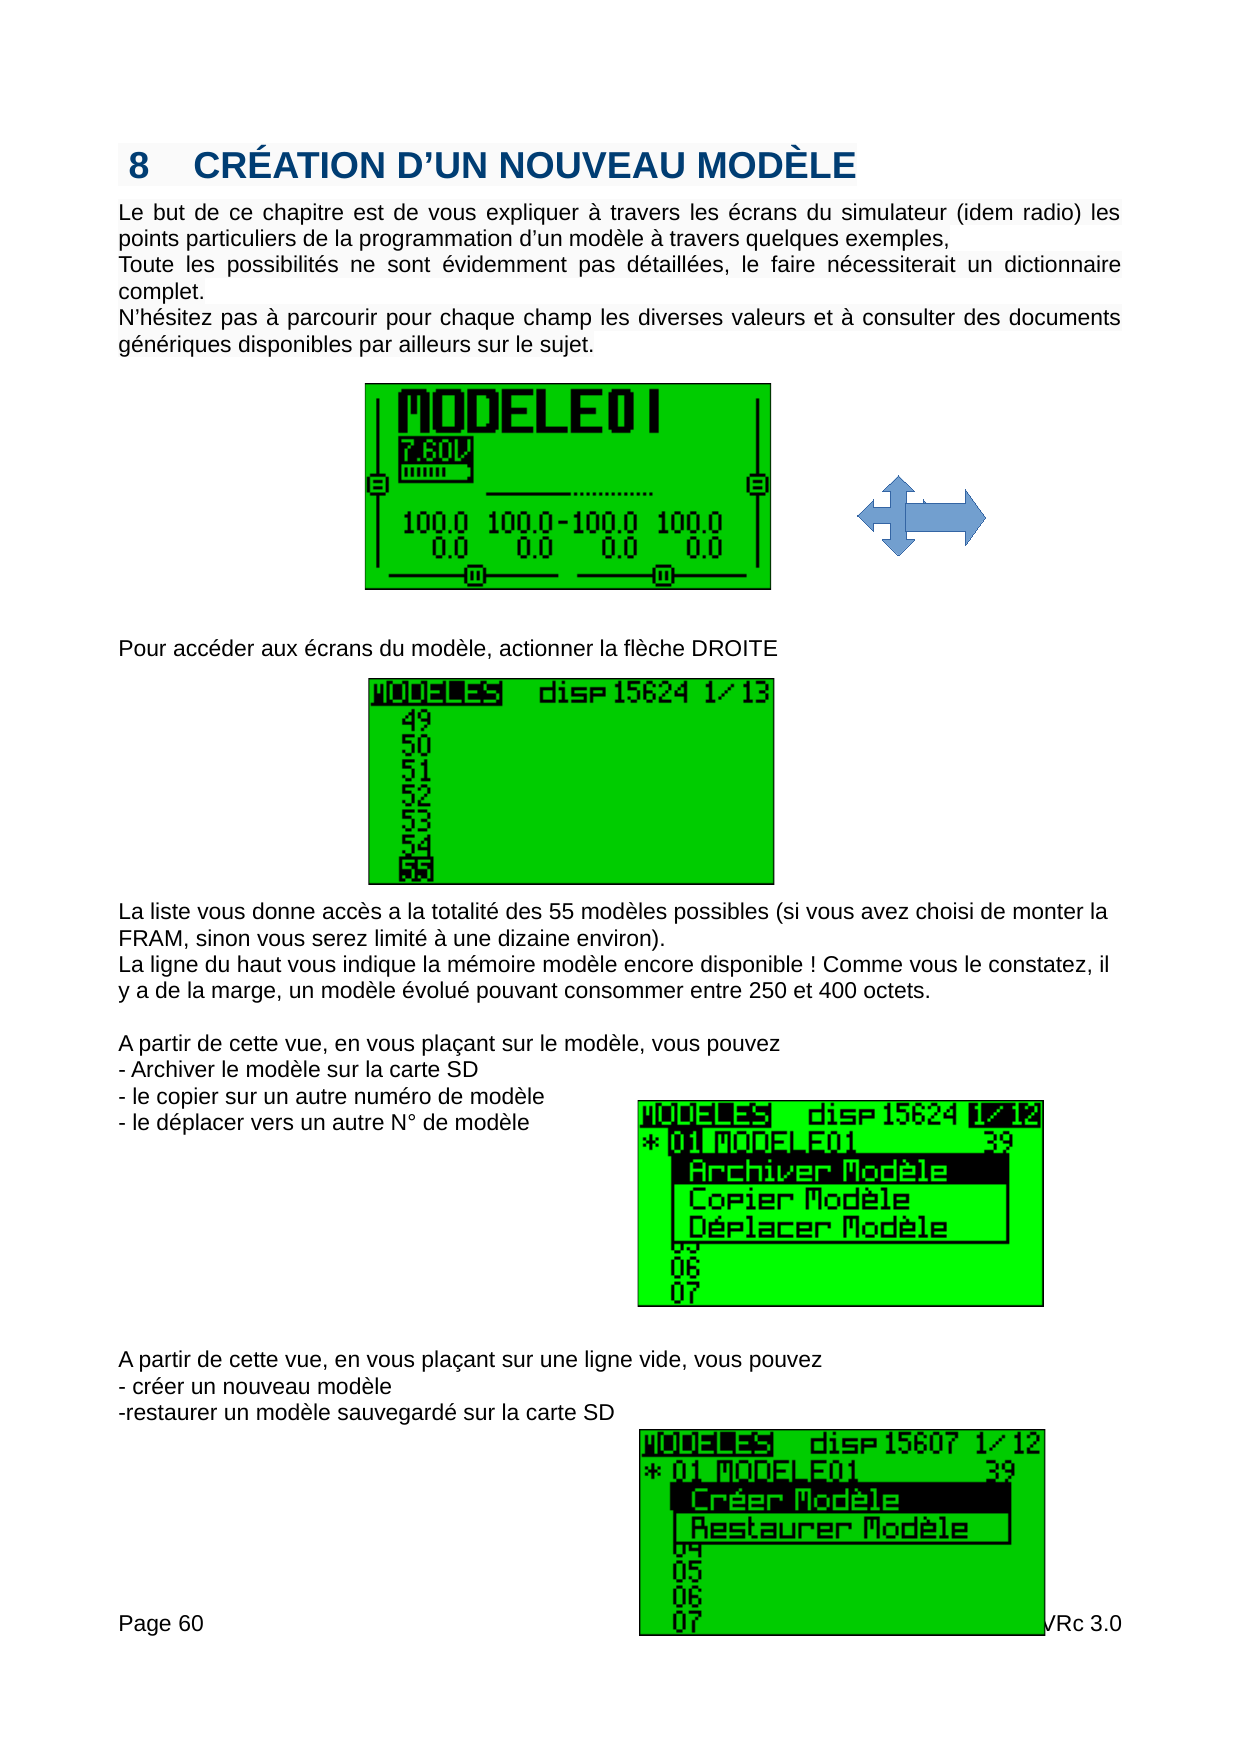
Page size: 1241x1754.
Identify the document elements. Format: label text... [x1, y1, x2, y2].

subtitle CRÉATION D’UN NOUVEAU MODÈLE [118, 143, 1122, 186]
text - le déplacer vers un autre N° de modèle [118, 1109, 637, 1135]
text A partir de cette vue, en vous plaçant sur une ligne vide, vous pouvez [118, 1346, 1122, 1373]
text A partir de cette vue, en vous plaçant sur le modèle, vous pouvez [118, 1030, 1122, 1056]
text Le but de ce chapitre est de vous expliquer à travers les écrans du simulateur (idem radio) les points particuliers de la programmation d’un modèle à travers quelques exemples, [118, 199, 1122, 251]
text N’hésitez pas à parcourir pour chaque champ les diverses valeurs et à consulter des documents génériques disponibles par ailleurs sur le sujet. [118, 304, 1122, 357]
picture [368, 678, 775, 885]
text La ligne du haut vous indique la mémoire modèle encore disponible ! Comme vous le constatez, il y a de la marge, un modèle évolué pouvant consommer entre 250 et 400 octets. [118, 951, 1122, 1004]
picture [637, 1100, 1044, 1307]
text La liste vous donne accès a la totalité des 55 modèles possibles (si vous avez choisi de monter la FRAM, sinon vous serez limité à une dizaine environ). [118, 898, 1122, 951]
text -restaurer un modèle sauvegardé sur la carte SD [118, 1399, 1122, 1425]
text - Archiver le modèle sur la carte SD [118, 1056, 1122, 1083]
text [1044, 1109, 1122, 1135]
text Pour accéder aux écrans du modèle, actionner la flèche DROITE [118, 635, 1122, 661]
picture [364, 383, 772, 590]
text Toute les possibilités ne sont évidemment pas détaillées, le faire nécessiterait un dictionnaire complet. [118, 251, 1122, 304]
picture [639, 1429, 1046, 1636]
text - le copier sur un autre numéro de modèle [118, 1083, 1122, 1109]
text - créer un nouveau modèle [118, 1373, 1122, 1399]
